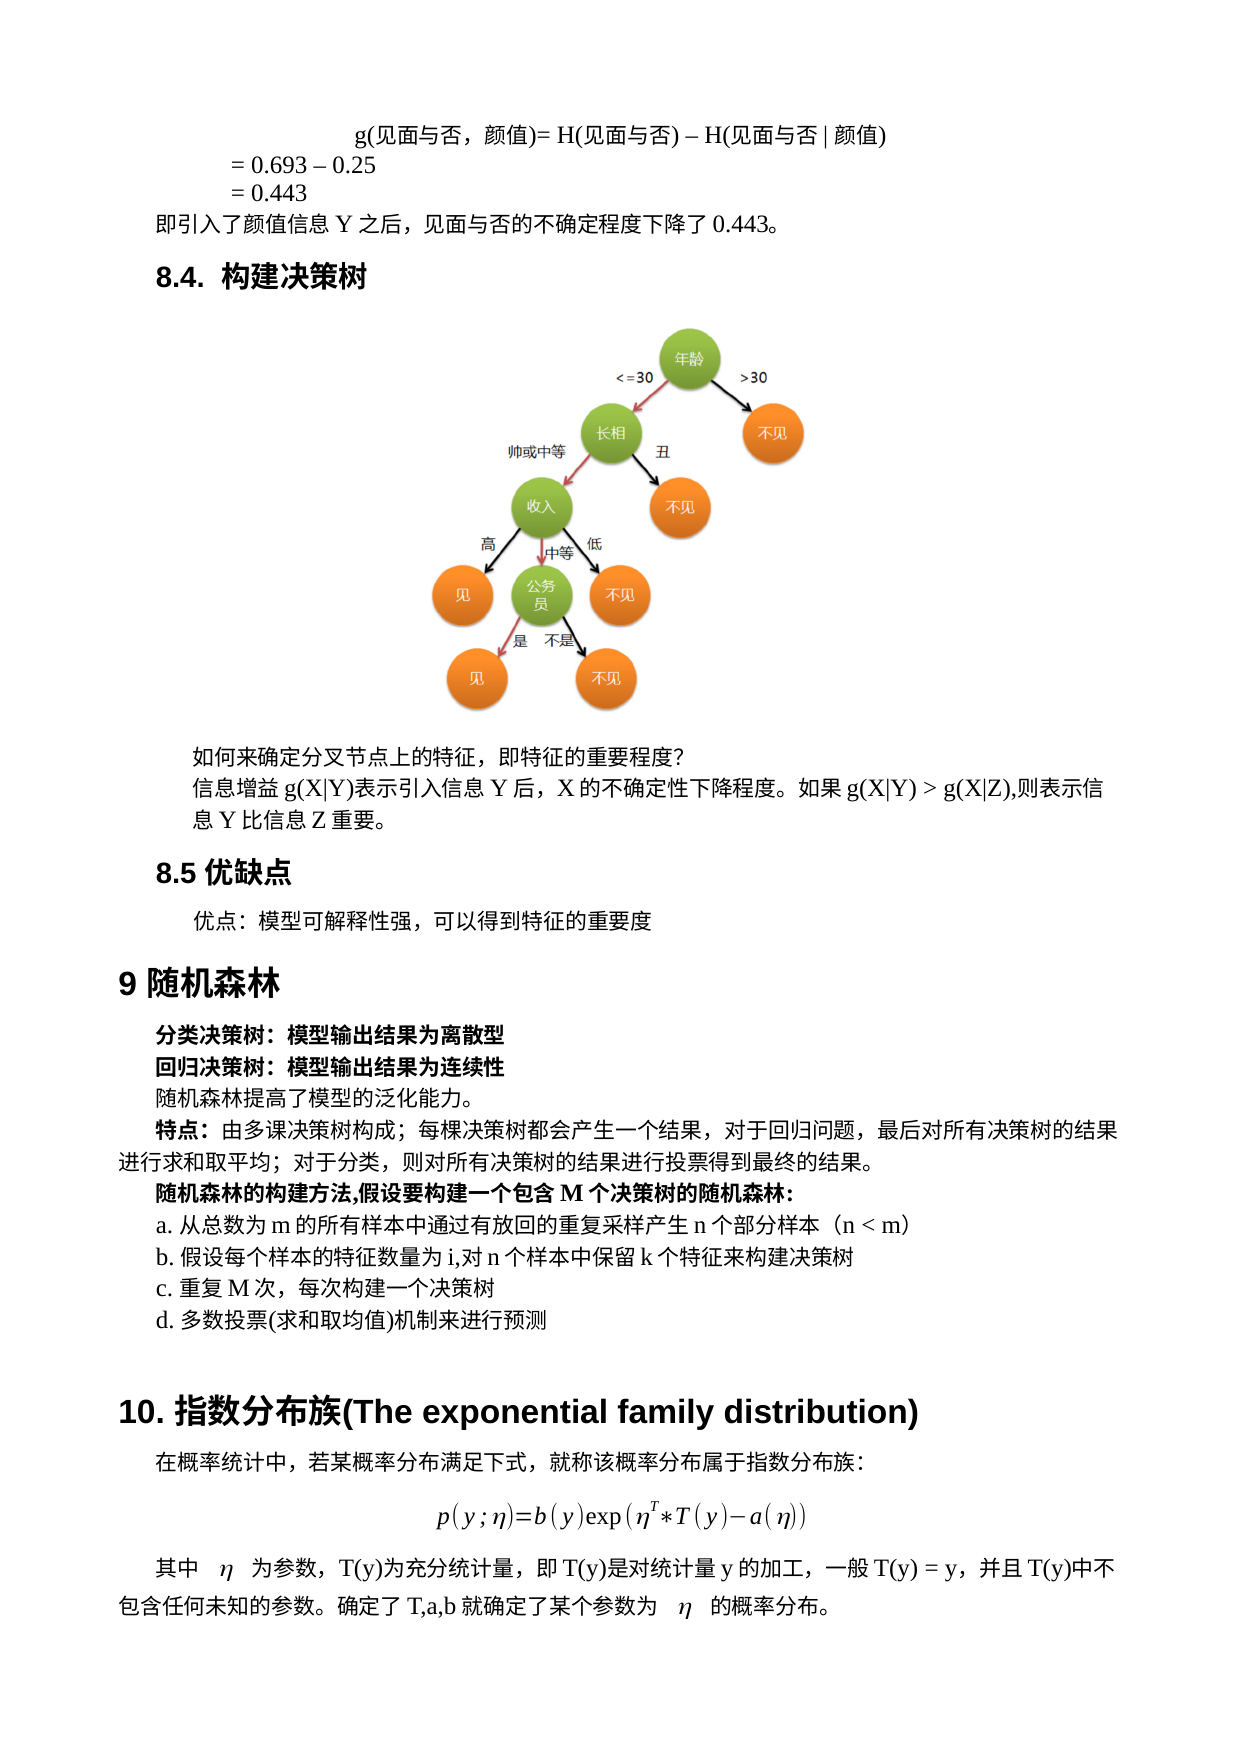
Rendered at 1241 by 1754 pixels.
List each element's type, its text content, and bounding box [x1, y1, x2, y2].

text 分类决策树：模型输出结果为离散型 [118, 1018, 1122, 1049]
text 在概率统计中，若某概率分布满足下式，就称该概率分布属于指数分布族： [118, 1445, 1122, 1477]
text b. 假设每个样本的特征数量为i,对n个样本中保留k个特征来构建决策树 [118, 1239, 1122, 1271]
text 信息增益g(X|Y)表示引入信息Y后，X的不确定性下降程度。如果g(X|Y) > g(X|Z),则表示信息Y比信息Z重要。 [192, 771, 1122, 835]
text g(见面与否，颜值)= H(见面与否) – H(见面与否 | 颜值) [118, 118, 1122, 150]
text 随机森林提高了模型的泛化能力。 [118, 1081, 1122, 1113]
text 回归决策树：模型输出结果为连续性 [118, 1049, 1122, 1081]
text 即引入了颜值信息Y之后，见面与否的不确定程度下降了0.443。 [118, 207, 1122, 239]
subtitle 9 随机森林 [118, 957, 1122, 1005]
text 特点：由多课决策树构成；每棵决策树都会产生一个结果，对于回归问题，最后对所有决策树的结果进行求和取平均；对于分类，则对所有决策树的结果进行投票得到最终的结果。 [118, 1113, 1122, 1176]
text d. 多数投票(求和取均值)机制来进行预测 [118, 1303, 1122, 1334]
subtitle 8.5 优缺点 [118, 849, 1122, 892]
picture [397, 322, 811, 714]
text c. 重复M次，每次构建一个决策树 [118, 1271, 1122, 1303]
text a. 从总数为m的所有样本中通过有放回的重复采样产生n个部分样本（n < m） [118, 1208, 1122, 1239]
text 随机森林的构建方法,假设要构建一个包含M个决策树的随机森林: [118, 1176, 1122, 1208]
subtitle 8.4. 构建决策树 [118, 253, 1122, 296]
text = 0.693 – 0.25 [118, 150, 1122, 178]
text = 0.443 [118, 178, 1122, 207]
subtitle 10. 指数分布族(The exponential family distribution) [118, 1384, 1122, 1433]
text 优点：模型可解释性强，可以得到特征的重要度 [118, 904, 1122, 936]
text 如何来确定分叉节点上的特征，即特征的重要程度？ [192, 740, 1122, 771]
text 其中为参数，T(y)为充分统计量，即T(y)是对统计量y的加工，一般T(y) = y，并且T(y)中不包含任何未知的参数。确定了T,a,b就确定了某个参数为的概率分布。 [118, 1551, 1122, 1621]
